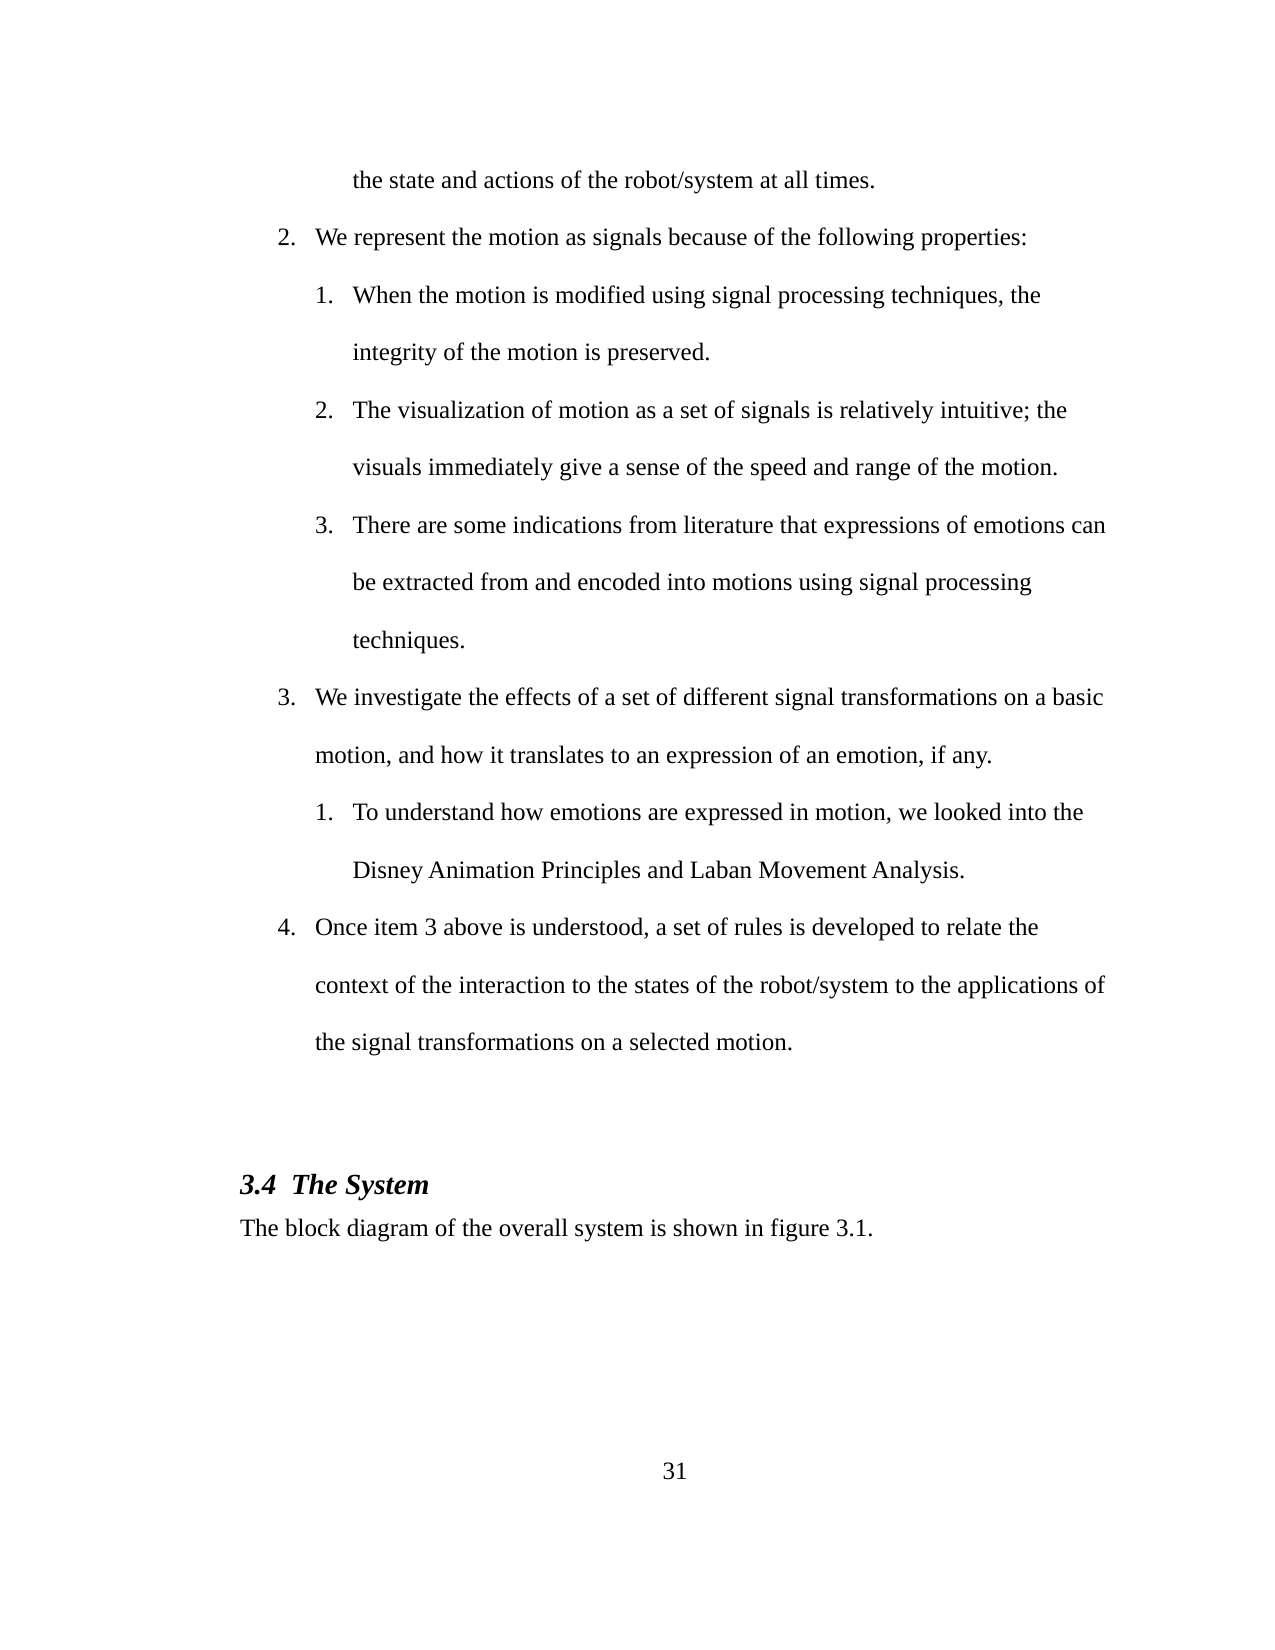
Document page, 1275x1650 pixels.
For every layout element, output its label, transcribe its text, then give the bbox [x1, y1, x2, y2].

list We investigate the effects of a set of different signal transformations on a basic motion, and how it translates to an expression of an emotion, if any. [277, 682, 1110, 768]
list the state and actions of the robot/system at all times. [315, 165, 1110, 193]
subtitle 3.4 The System [240, 1167, 1110, 1201]
list We represent the motion as signals because of the following properties: [277, 222, 1110, 251]
list When the motion is modified using signal processing techniques, the integrity of the motion is preserved. [315, 280, 1110, 366]
list There are some indications from literature that expressions of emotions can be extracted from and encoded into motions using signal processing techniques. [315, 510, 1110, 653]
text The block diagram of the overall system is shown in figure 3.1. [240, 1213, 1110, 1242]
list To understand how emotions are expressed in motion, we looked into the Disney Animation Principles and Laban Movement Analysis. [315, 797, 1110, 883]
list The visualization of motion as a set of signals is relatively intuitive; the visuals immediately give a sense of the speed and range of the motion. [315, 395, 1110, 481]
list Once item 3 above is understood, a set of rules is developed to relate the context of the interaction to the states of the robot/system to the applications of the signal transformations on a selected motion. [277, 912, 1110, 1056]
